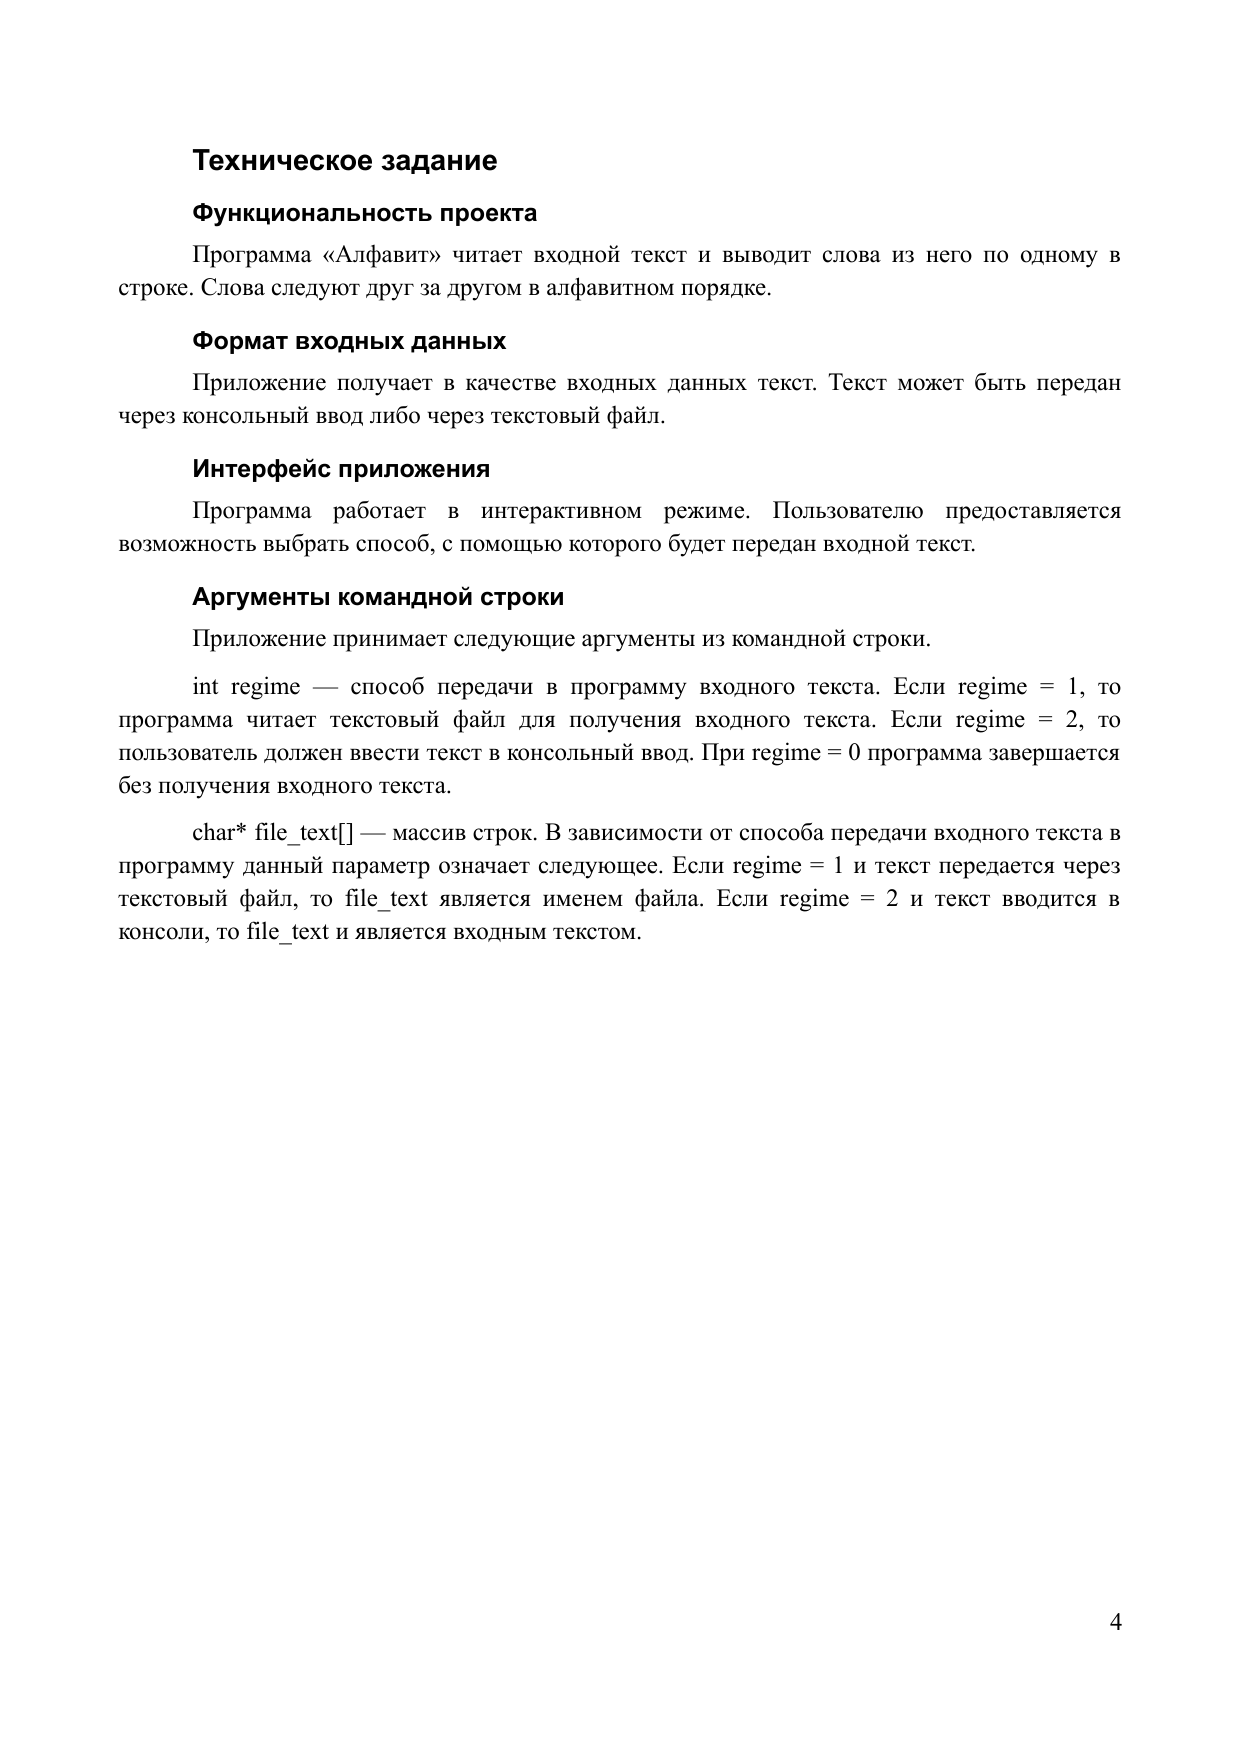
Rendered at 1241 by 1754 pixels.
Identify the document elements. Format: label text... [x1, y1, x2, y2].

text Приложение получает в качестве входных данных текст. Текст может быть передан через консольный ввод либо через текстовый файл. [118, 367, 1122, 429]
text Приложение принимает следующие аргументы из командной строки. [118, 623, 1122, 652]
text int regime — способ передачи в программу входного текста. Если regime = 1, то программа читает текстовый файл для получения входного текста. Если regime = 2, то пользователь должен ввести текст в консольный ввод. При regime = 0 программа завершается без получения входного текста. [118, 671, 1122, 798]
text Программа работает в интерактивном режиме. Пользователю предоставляется возможность выбрать способ, с помощью которого будет передан входной текст. [118, 495, 1122, 557]
text char* file_text[] — массив строк. В зависимости от способа передачи входного текста в программу данный параметр означает следующее. Если regime = 1 и текст передается через текстовый файл, то file_text является именем файла. Если regime = 2 и текст вводится в консоли, то file_text и является входным текстом. [118, 817, 1122, 945]
subtitle Интерфейс приложения [118, 454, 1122, 482]
subtitle Аргументы командной строки [118, 582, 1122, 611]
subtitle Техническое задание [118, 143, 1122, 177]
subtitle Функциональность проекта [118, 197, 1122, 226]
text Программа «Алфавит» читает входной текст и выводит слова из него по одному в строке. Слова следуют друг за другом в алфавитном порядке. [118, 239, 1122, 301]
subtitle Формат входных данных [118, 326, 1122, 354]
